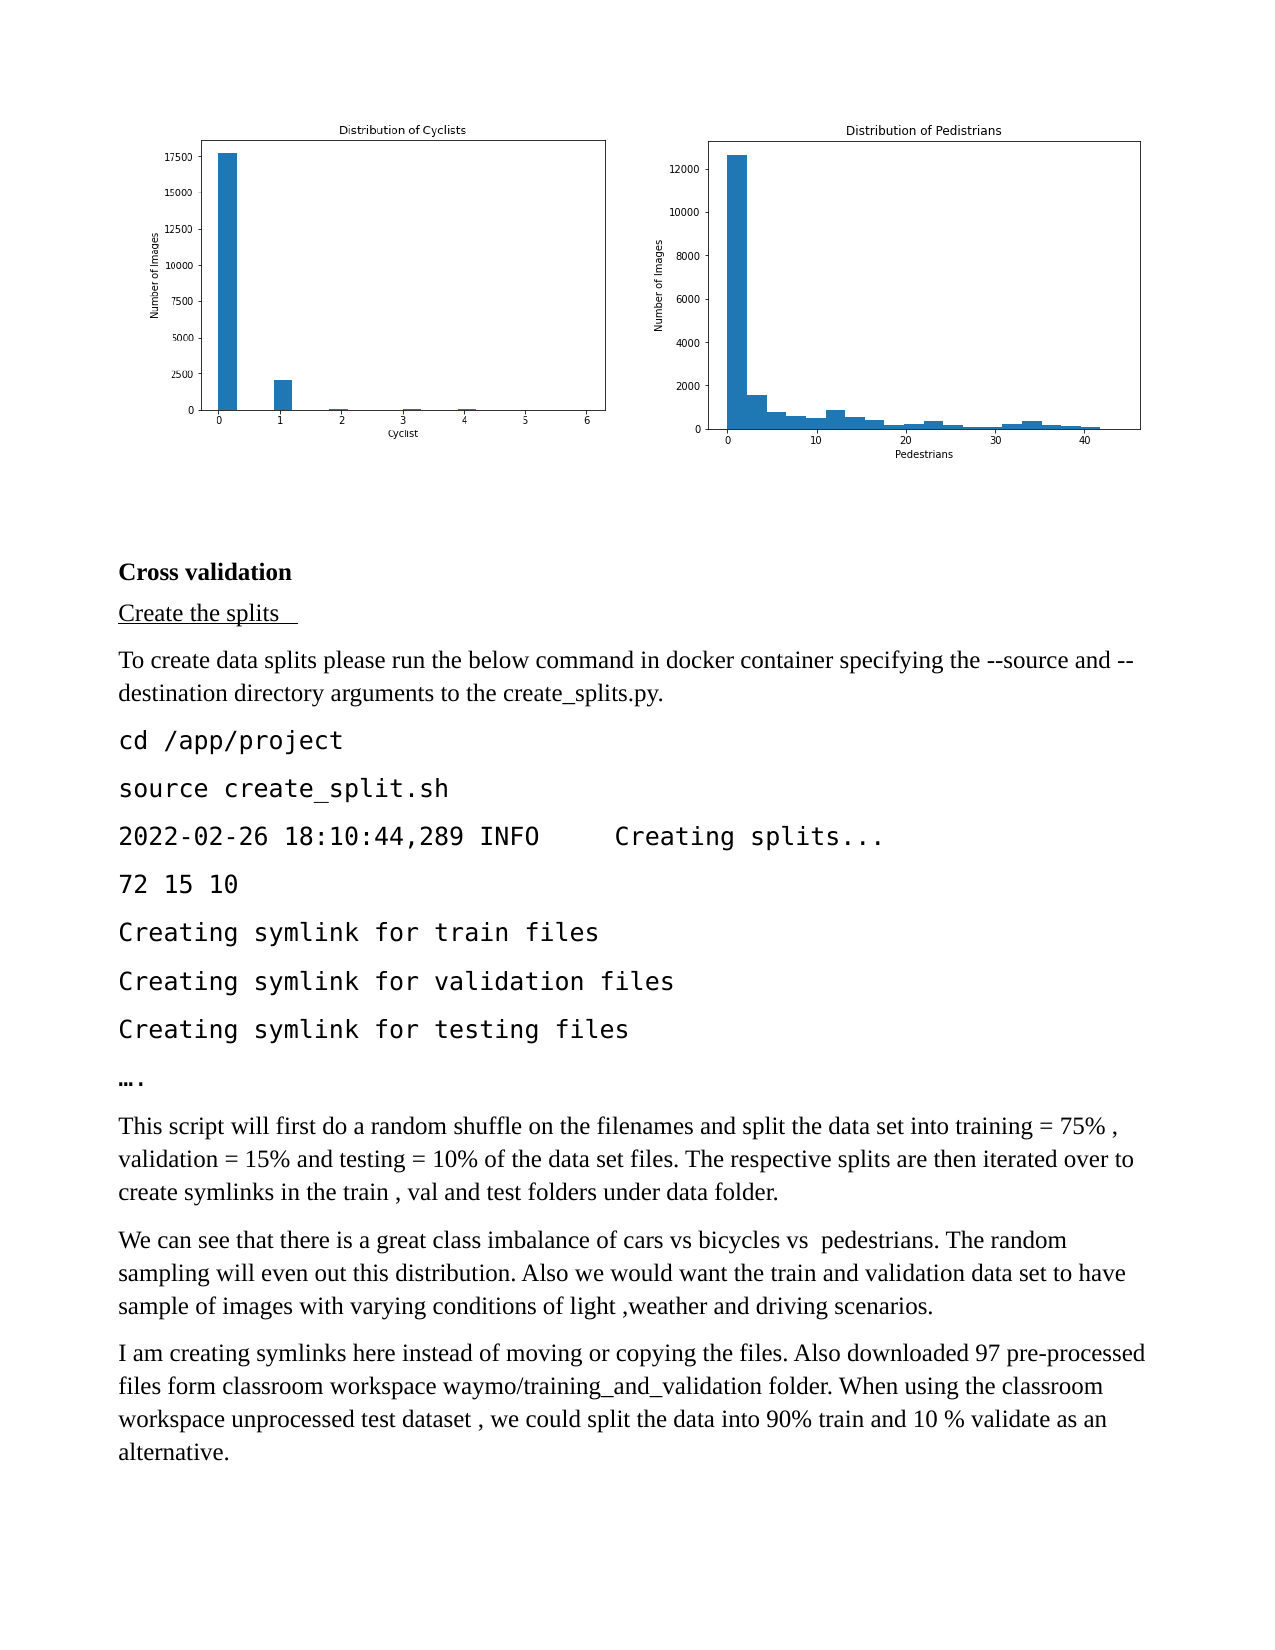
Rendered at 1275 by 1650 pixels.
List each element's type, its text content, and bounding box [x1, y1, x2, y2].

table_cell [118, 118, 637, 496]
text 72 15 10 [118, 870, 1157, 899]
picture [648, 118, 1146, 467]
text source create_split.sh [118, 774, 1157, 803]
subtitle Cross validation [118, 557, 1157, 585]
text To create data splits please run the below command in docker container specifying the --source and --destination directory arguments to the create_splits.py. [118, 645, 1157, 707]
text This script will first do a random shuffle on the filenames and split the data set into training = 75% , validation = 15% and testing = 10% of the data set files. The respective splits are then iterated over to create symlinks in the train , val and test folders under data folder. [118, 1111, 1157, 1206]
text cd /app/project [118, 726, 1157, 755]
picture [144, 118, 611, 445]
text 2022-02-26 18:10:44,289 INFO Creating splits... [118, 822, 1157, 851]
text …. [118, 1063, 1157, 1092]
table_cell [638, 118, 1157, 496]
text Creating symlink for train files [118, 918, 1157, 948]
text Creating symlink for testing files [118, 1015, 1157, 1044]
text Creating symlink for validation files [118, 967, 1157, 996]
text I am creating symlinks here instead of moving or copying the files. Also downloaded 97 pre-processed files form classroom workspace waymo/training_and_validation folder. When using the classroom workspace unprocessed test dataset , we could split the data into 90% train and 10 % validate as an alternative. [118, 1338, 1157, 1466]
text We can see that there is a great class imbalance of cars vs bicycles vs pedestrians. The random sampling will even out this distribution. Also we would want the train and validation data set to have sample of images with varying conditions of light ,weather and driving scenarios. [118, 1225, 1157, 1319]
text Create the splits [118, 598, 1157, 627]
